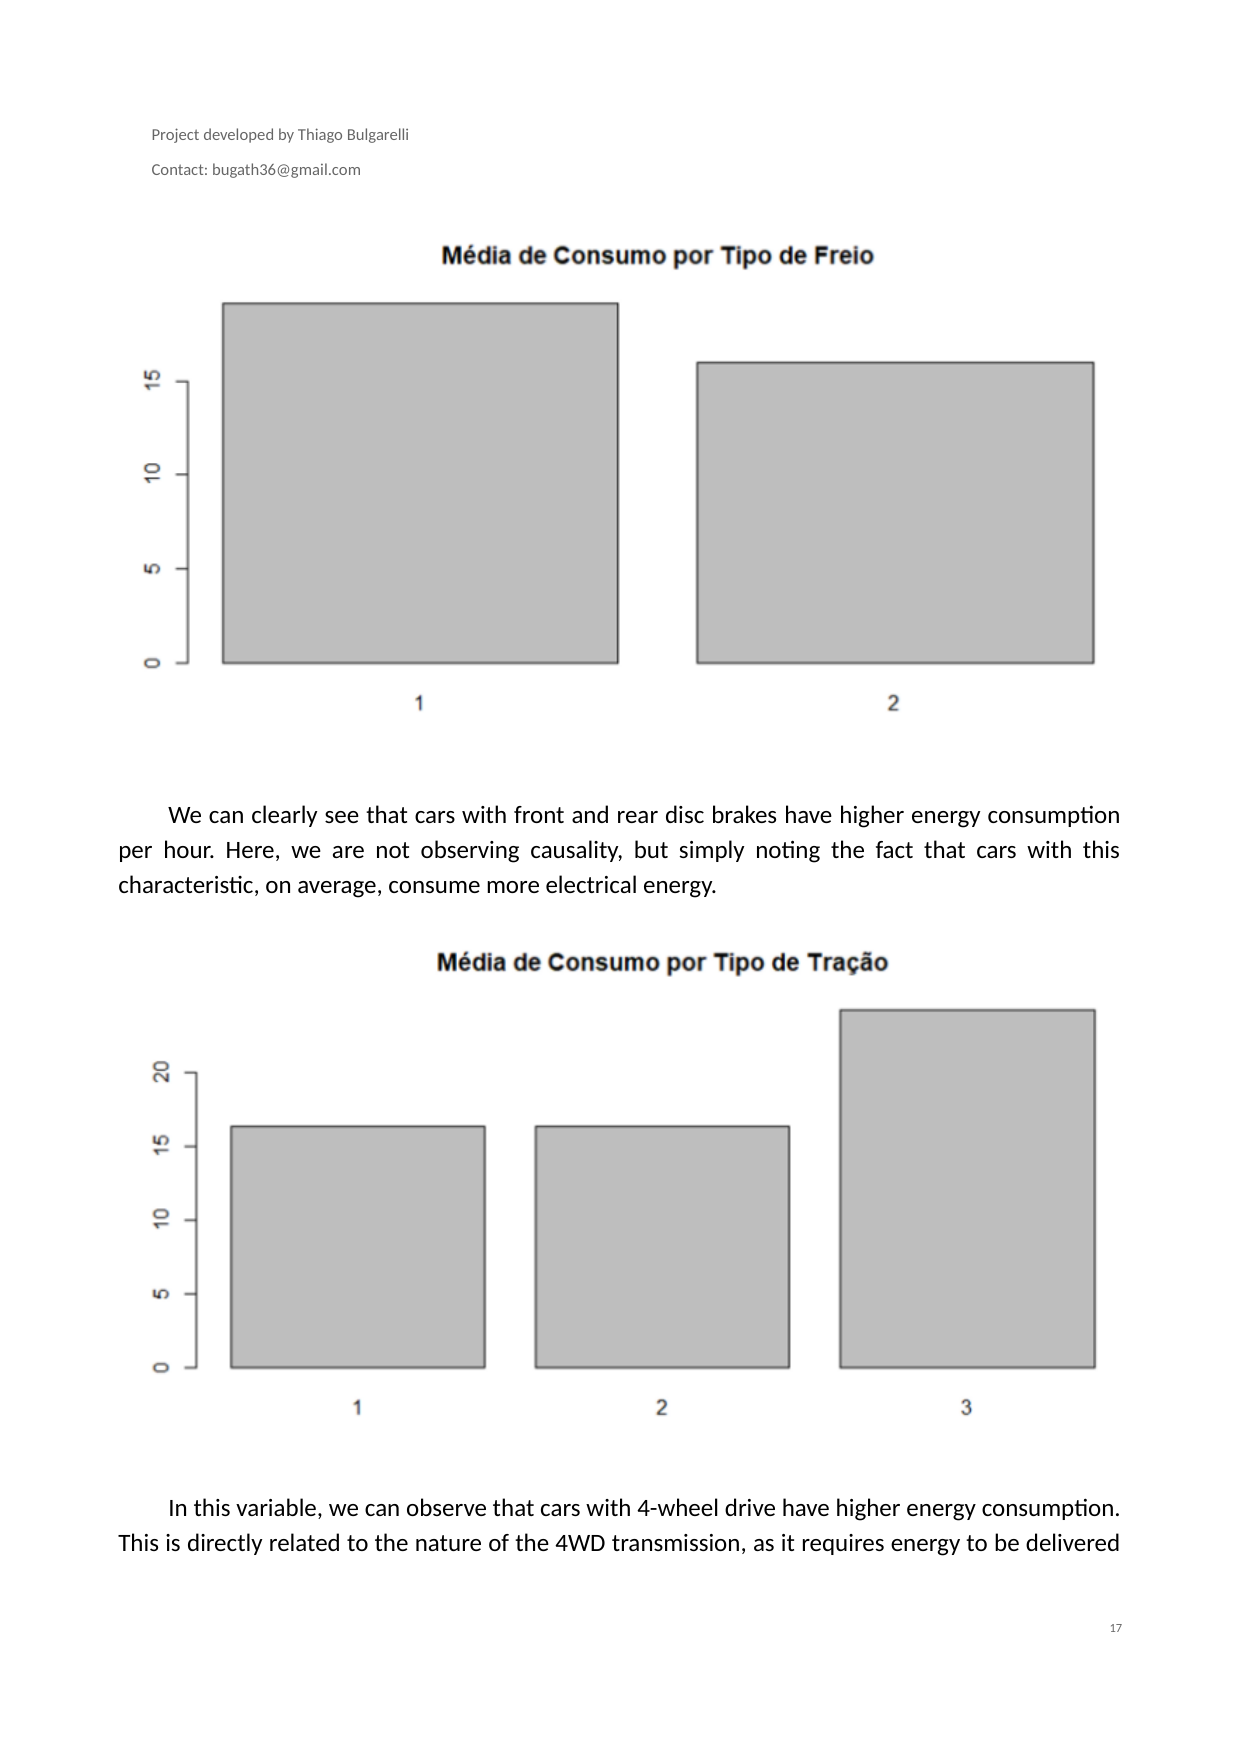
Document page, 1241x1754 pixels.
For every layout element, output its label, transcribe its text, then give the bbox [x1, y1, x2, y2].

picture [118, 216, 1115, 746]
text In this variable, we can observe that cars with 4-wheel drive have higher energy consumption. This is directly related to the nature of the 4WD transmission, as it requires energy to be delivered [118, 1493, 1122, 1558]
picture [122, 919, 1118, 1439]
text We can clearly see that cars with front and rear disc brakes have higher energy consumption per hour. Here, we are not observing causality, but simply noting the fact that cars with this characteristic, on average, consume more electrical energy. [118, 799, 1122, 900]
